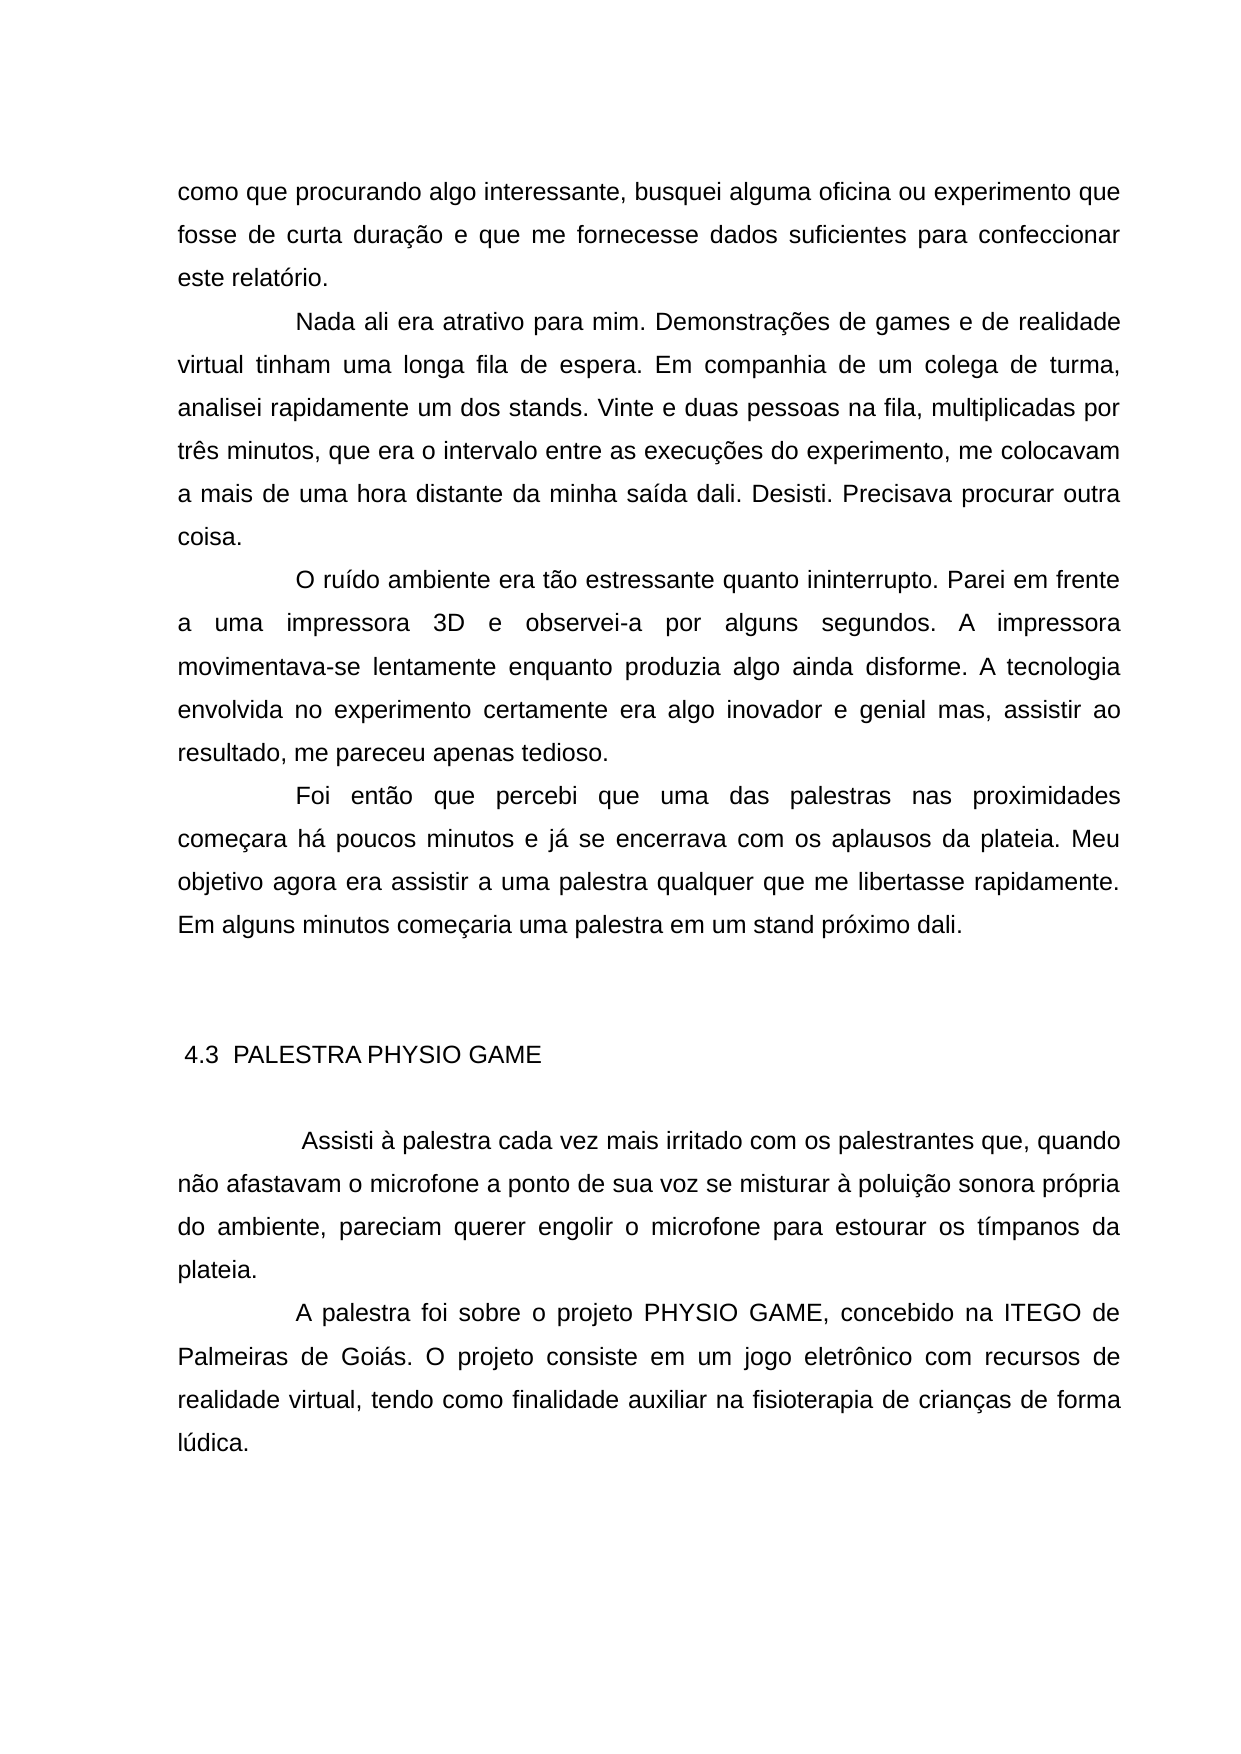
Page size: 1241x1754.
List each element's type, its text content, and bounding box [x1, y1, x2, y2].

text Assisti à palestra cada vez mais irritado com os palestrantes que, quando não afastavam o microfone a ponto de sua voz se misturar à poluição sonora própria do ambiente, pareciam querer engolir o microfone para estourar os tímpanos da plateia. [177, 1126, 1122, 1284]
text Foi então que percebi que uma das palestras nas proximidades começara há poucos minutos e já se encerrava com os aplausos da plateia. Meu objetivo agora era assistir a uma palestra qualquer que me libertasse rapidamente. Em alguns minutos começaria uma palestra em um stand próximo dali. [177, 781, 1122, 939]
text como que procurando algo interessante, busquei alguma oficina ou experimento que fosse de curta duração e que me fornecesse dados suficientes para confeccionar este relatório. [177, 177, 1122, 292]
text O ruído ambiente era tão estressante quanto ininterrupto. Parei em frente a uma impressora 3D e observei-a por alguns segundos. A impressora movimentava-se lentamente enquanto produzia algo ainda disforme. A tecnologia envolvida no experimento certamente era algo inovador e genial mas, assistir ao resultado, me pareceu apenas tedioso. [177, 565, 1122, 767]
text A palestra foi sobre o projeto PHYSIO GAME, concebido na ITEGO de Palmeiras de Goiás. O projeto consiste em um jogo eletrônico com recursos de realidade virtual, tendo como finalidade auxiliar na fisioterapia de crianças de forma lúdica. [177, 1298, 1122, 1457]
text Nada ali era atrativo para mim. Demonstrações de games e de realidade virtual tinham uma longa fila de espera. Em companhia de um colega de turma, analisei rapidamente um dos stands. Vinte e duas pessoas na fila, multiplicadas por três minutos, que era o intervalo entre as execuções do experimento, me colocavam a mais de uma hora distante da minha saída dali. Desisti. Precisava procurar outra coisa. [177, 307, 1122, 551]
list PALESTRA PHYSIO GAME [177, 1040, 1122, 1068]
